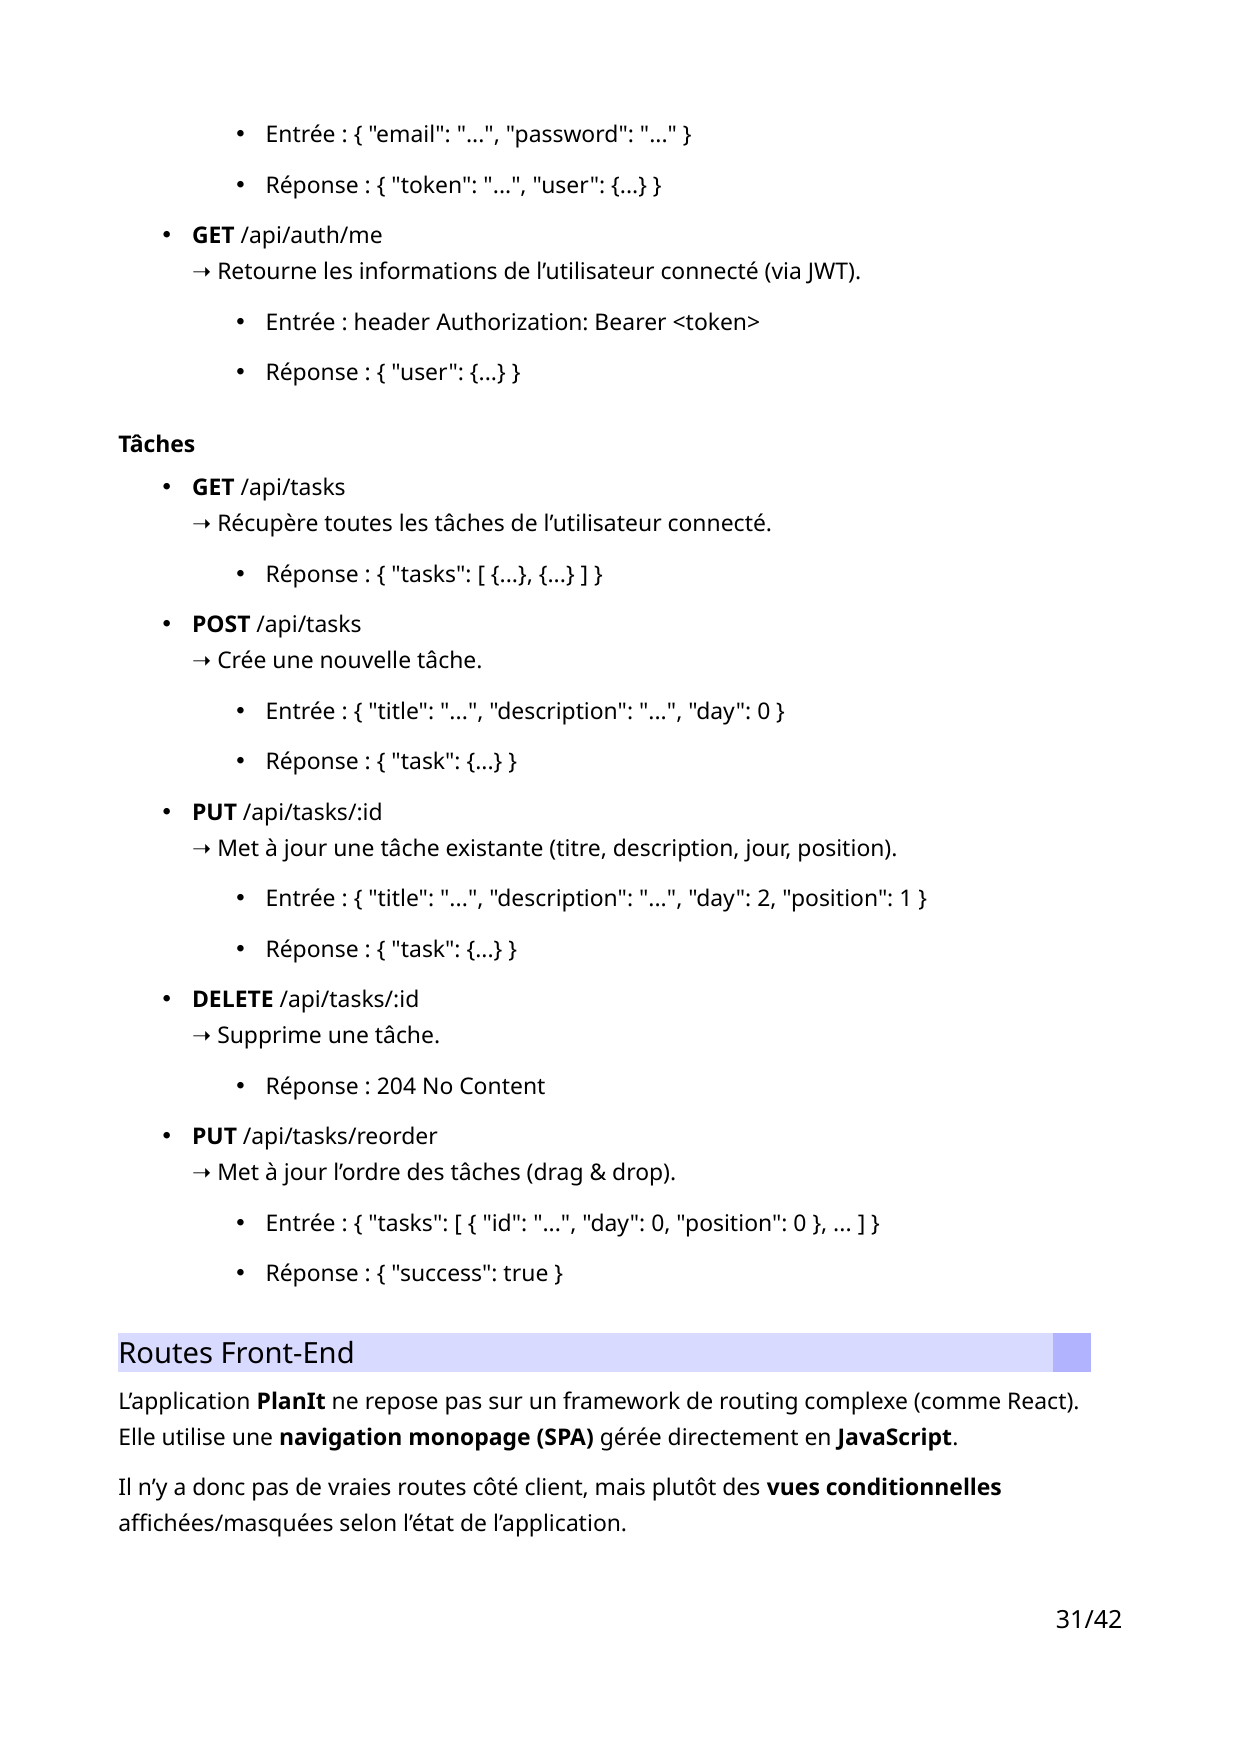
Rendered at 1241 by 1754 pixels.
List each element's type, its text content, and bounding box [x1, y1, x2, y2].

text L’application PlanIt ne repose pas sur un framework de routing complexe (comme React). Elle utilise une navigation monopage (SPA) gérée directement en JavaScript. [118, 1385, 1122, 1452]
list GET /api/auth/me ➝ Retourne les informations de l’utilisateur connecté (via JWT). [162, 219, 1122, 286]
list Réponse : { "task": {...} } [236, 933, 1122, 964]
list PUT /api/tasks/:id ➝ Met à jour une tâche existante (titre, description, jour, position). [162, 796, 1122, 863]
list Entrée : header Authorization: Bearer <token> [236, 306, 1122, 337]
list PUT /api/tasks/reorder ➝ Met à jour l’ordre des tâches (drag & drop). [162, 1120, 1122, 1187]
list Entrée : { "tasks": [ { "id": "...", "day": 0, "position": 0 }, ... ] } [236, 1207, 1122, 1238]
list Réponse : { "task": {...} } [236, 745, 1122, 776]
list Entrée : { "title": "...", "description": "...", "day": 0 } [236, 695, 1122, 726]
list Réponse : { "user": {...} } [236, 356, 1122, 387]
list Réponse : { "success": true } [236, 1257, 1122, 1288]
list Réponse : 204 No Content [236, 1070, 1122, 1101]
list Réponse : { "token": "...", "user": {...} } [236, 169, 1122, 200]
list POST /api/tasks ➝ Crée une nouvelle tâche. [162, 608, 1122, 675]
subtitle Tâches [118, 427, 1122, 459]
list DELETE /api/tasks/:id ➝ Supprime une tâche. [162, 983, 1122, 1050]
list Entrée : { "title": "...", "description": "...", "day": 2, "position": 1 } [236, 882, 1122, 913]
subtitle Routes Front-End [118, 1333, 1122, 1372]
list Entrée : { "email": "...", "password": "..." } [236, 118, 1122, 149]
list Réponse : { "tasks": [ {...}, {...} ] } [236, 558, 1122, 589]
text Il n’y a donc pas de vraies routes côté client, mais plutôt des vues conditionnelles affichées/masquées selon l’état de l’application. [118, 1471, 1122, 1538]
list GET /api/tasks ➝ Récupère toutes les tâches de l’utilisateur connecté. [162, 471, 1122, 538]
